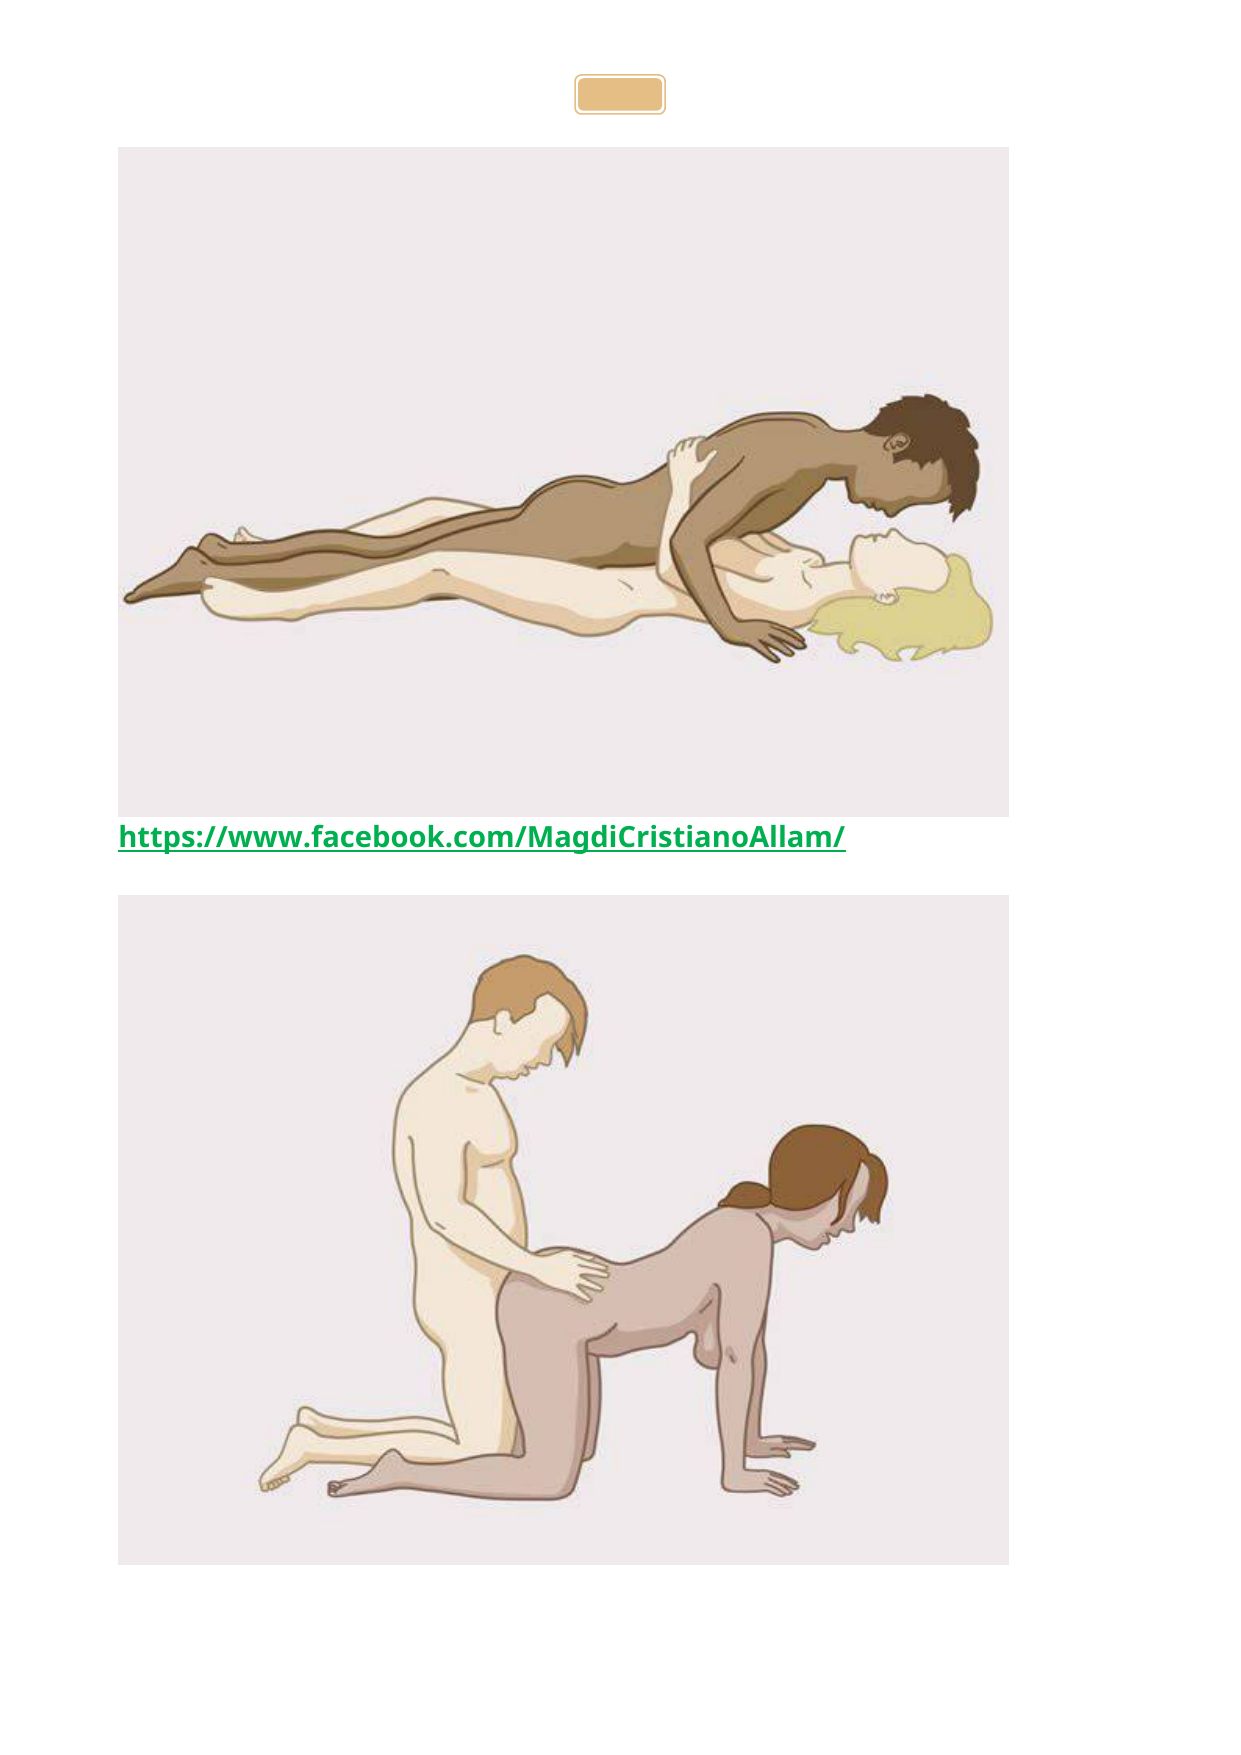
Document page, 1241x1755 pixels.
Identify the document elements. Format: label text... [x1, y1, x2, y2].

text https://www.facebook.com/MagdiCristianoAllam/ [118, 816, 1122, 856]
